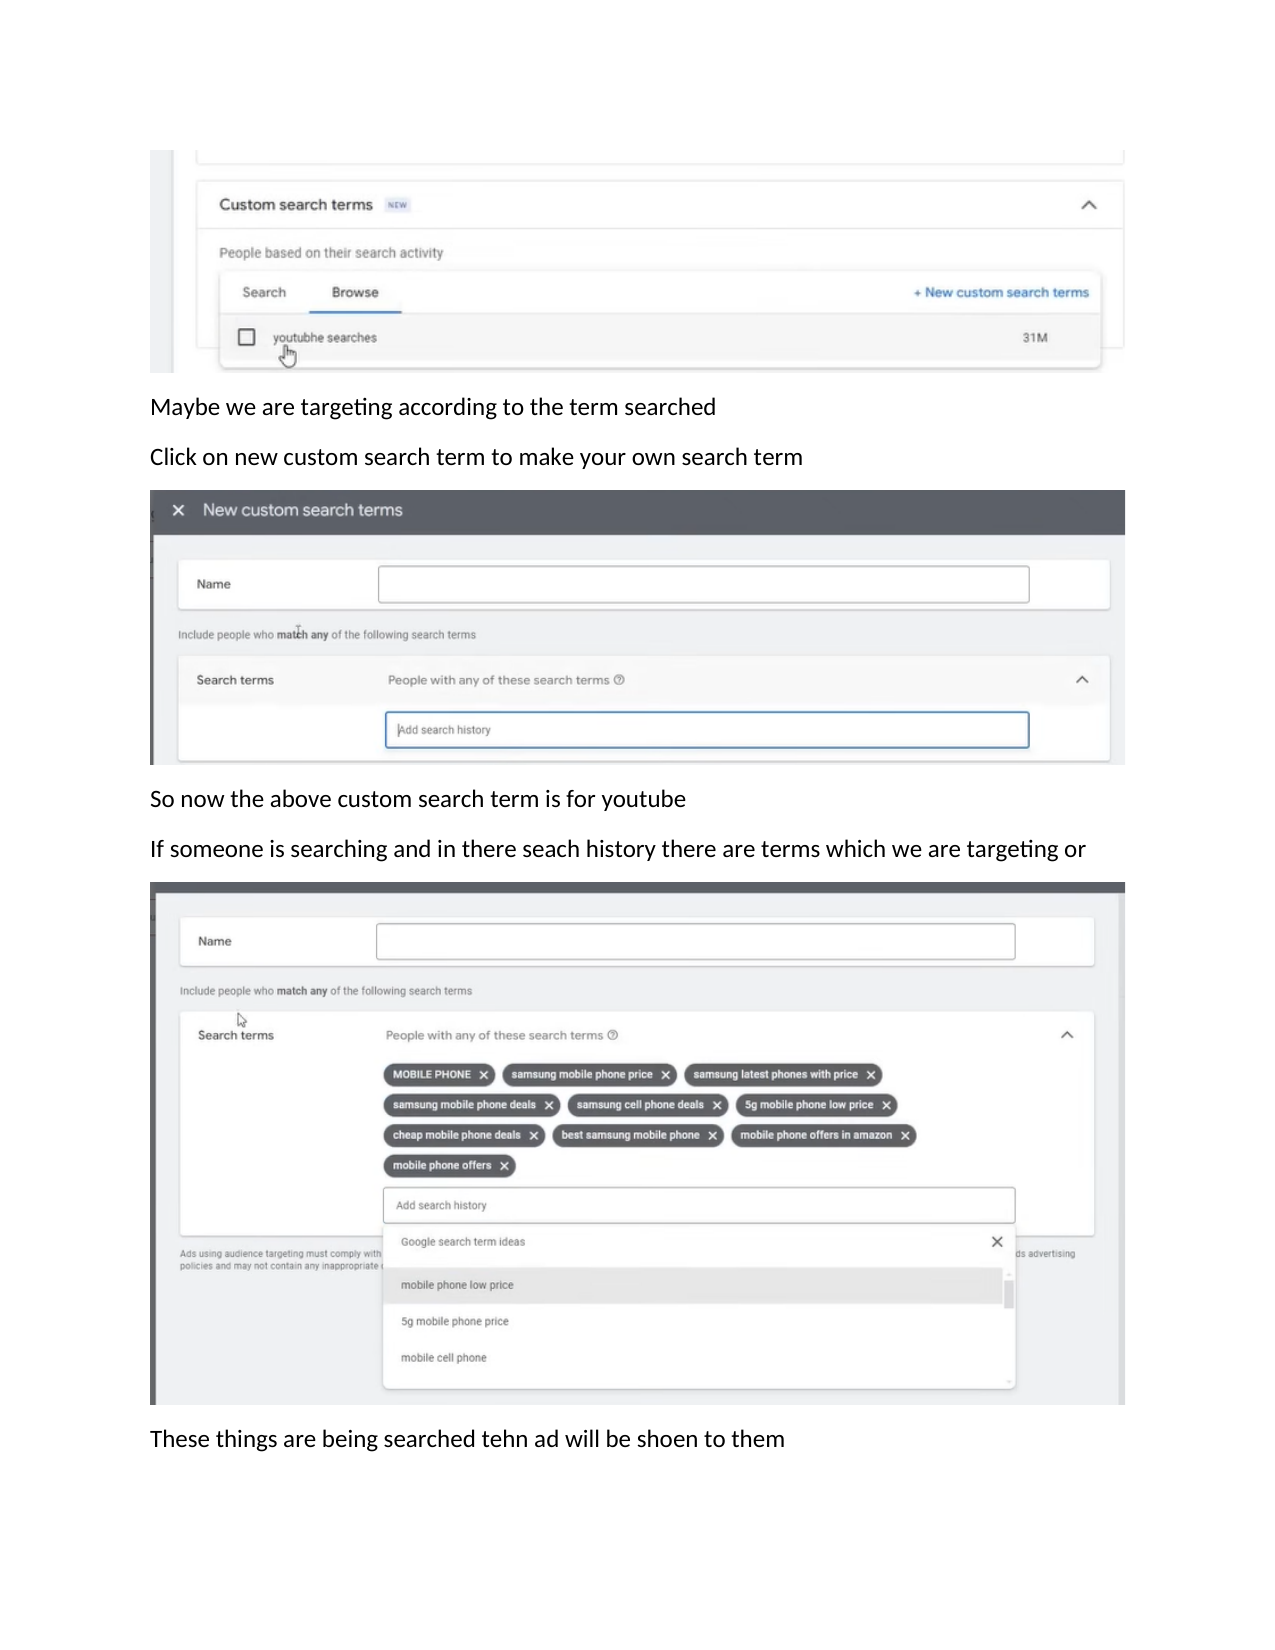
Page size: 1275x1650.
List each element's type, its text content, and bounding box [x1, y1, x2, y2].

picture [150, 882, 1125, 1405]
text Click on new custom search term to make your own search term [150, 441, 1125, 471]
text These things are being searched tehn ad will be shoen to them [150, 1423, 1125, 1454]
picture [150, 150, 1125, 373]
text Maybe we are targeting according to the term searched [150, 391, 1125, 422]
text If someone is searching and in there seach history there are terms which we are targeting or [150, 833, 1125, 863]
text So now the above custom search term is for youtube [150, 783, 1125, 814]
picture [150, 490, 1125, 765]
